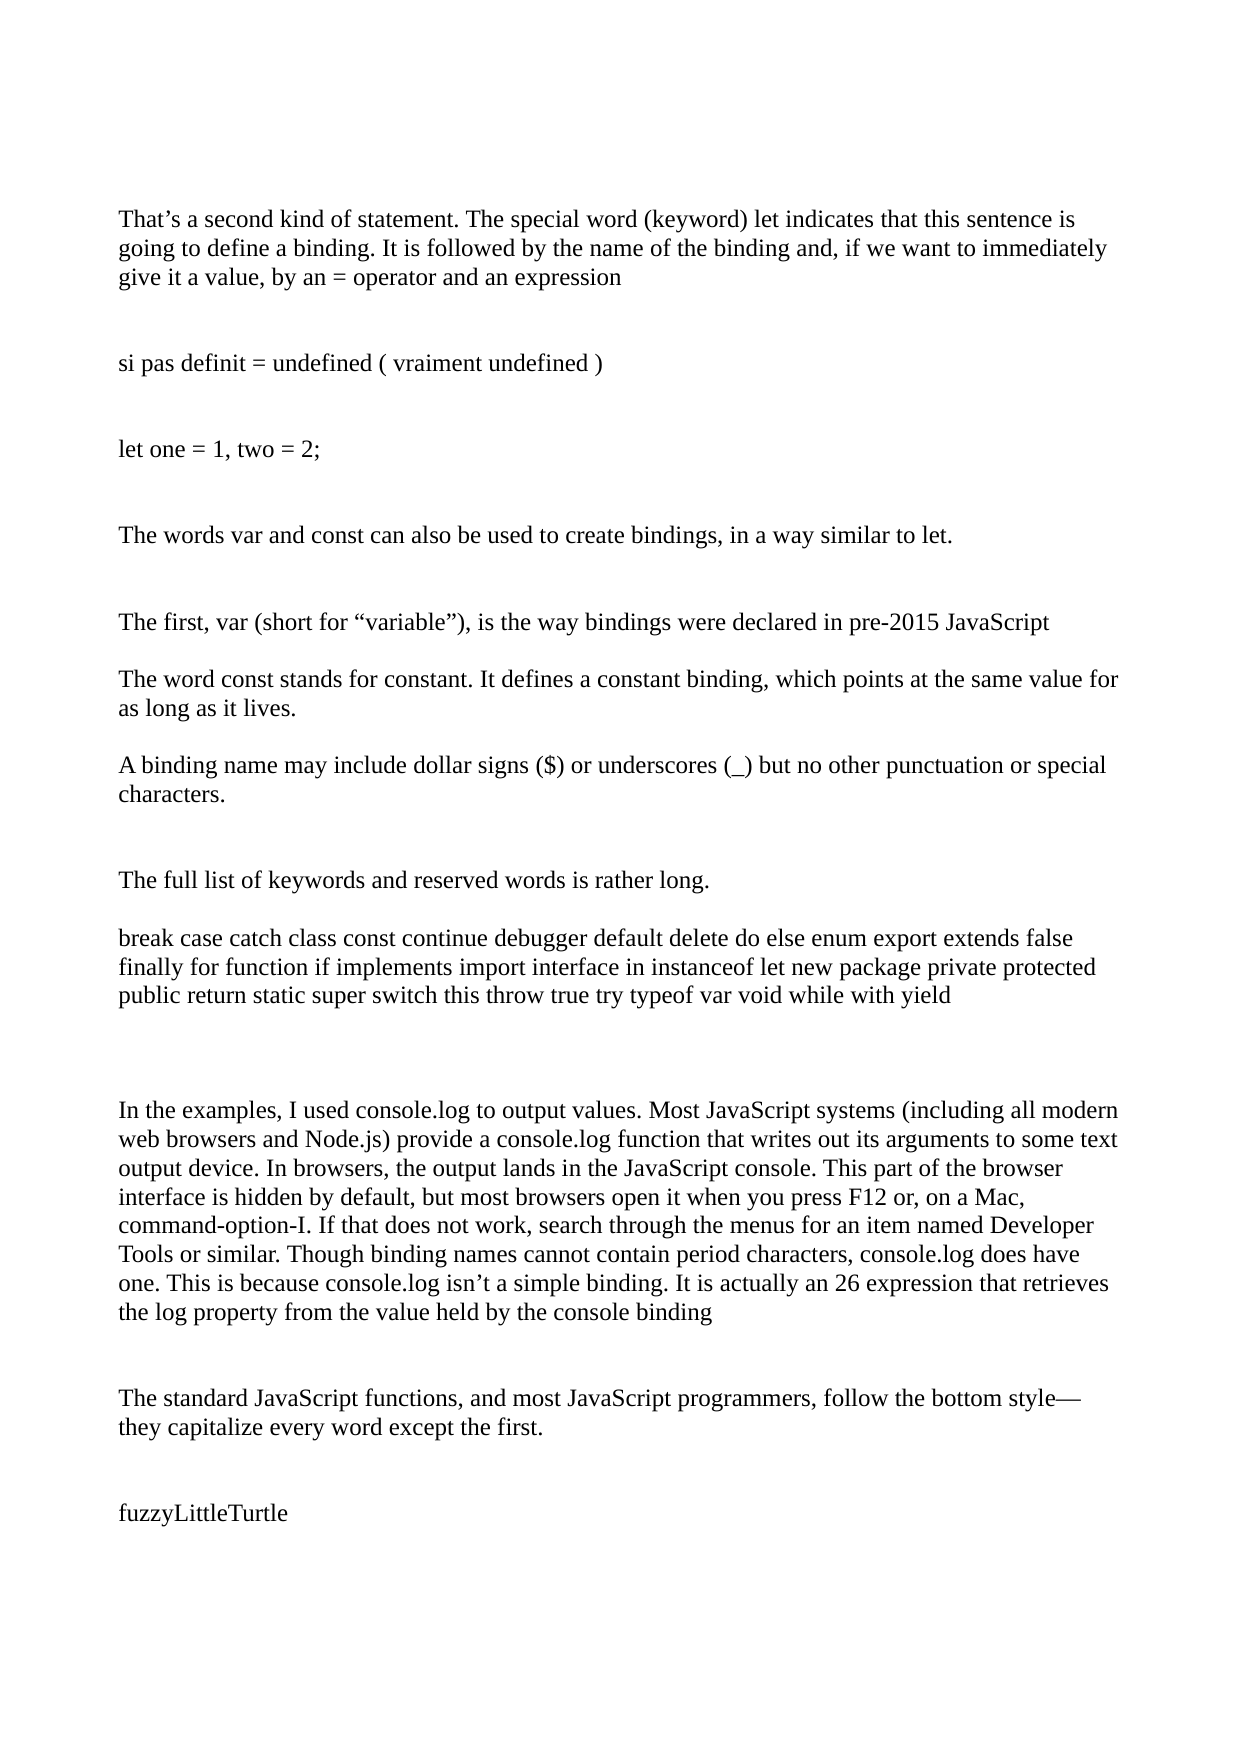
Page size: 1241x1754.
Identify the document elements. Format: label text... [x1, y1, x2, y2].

text That’s a second kind of statement. The special word (keyword) let indicates that this sentence is going to define a binding. It is followed by the name of the binding and, if we want to immediately give it a value, by an = operator and an expression [118, 204, 1122, 291]
text break case catch class const continue debugger default delete do else enum export extends false finally for function if implements import interface in instanceof let new package private protected public return static super switch this throw true try typeof var void while with yield [118, 923, 1122, 1009]
text The standard JavaScript functions, and most JavaScript programmers, follow the bottom style—they capitalize every word except the first. [118, 1383, 1122, 1441]
text si pas definit = undefined ( vraiment undefined ) [118, 348, 1122, 377]
text fuzzyLittleTurtle [118, 1498, 1122, 1527]
text The words var and const can also be used to create bindings, in a way similar to let. [118, 521, 1122, 549]
text The first, var (short for “variable”), is the way bindings were declared in pre-2015 JavaScript [118, 607, 1122, 636]
text The full list of keywords and reserved words is rather long. [118, 866, 1122, 894]
text A binding name may include dollar signs ($) or underscores (_) but no other punctuation or special characters. [118, 751, 1122, 808]
text The word const stands for constant. It defines a constant binding, which points at the same value for as long as it lives. [118, 664, 1122, 722]
text let one = 1, two = 2; [118, 434, 1122, 463]
text In the examples, I used console.log to output values. Most JavaScript systems (including all modern web browsers and Node.js) provide a console.log function that writes out its arguments to some text output device. In browsers, the output lands in the JavaScript console. This part of the browser interface is hidden by default, but most browsers open it when you press F12 or, on a Mac, command-option-I. If that does not work, search through the menus for an item named Developer Tools or similar. Though binding names cannot contain period characters, console.log does have one. This is because console.log isn’t a simple binding. It is actually an 26 expression that retrieves the log property from the value held by the console binding [118, 1096, 1122, 1326]
